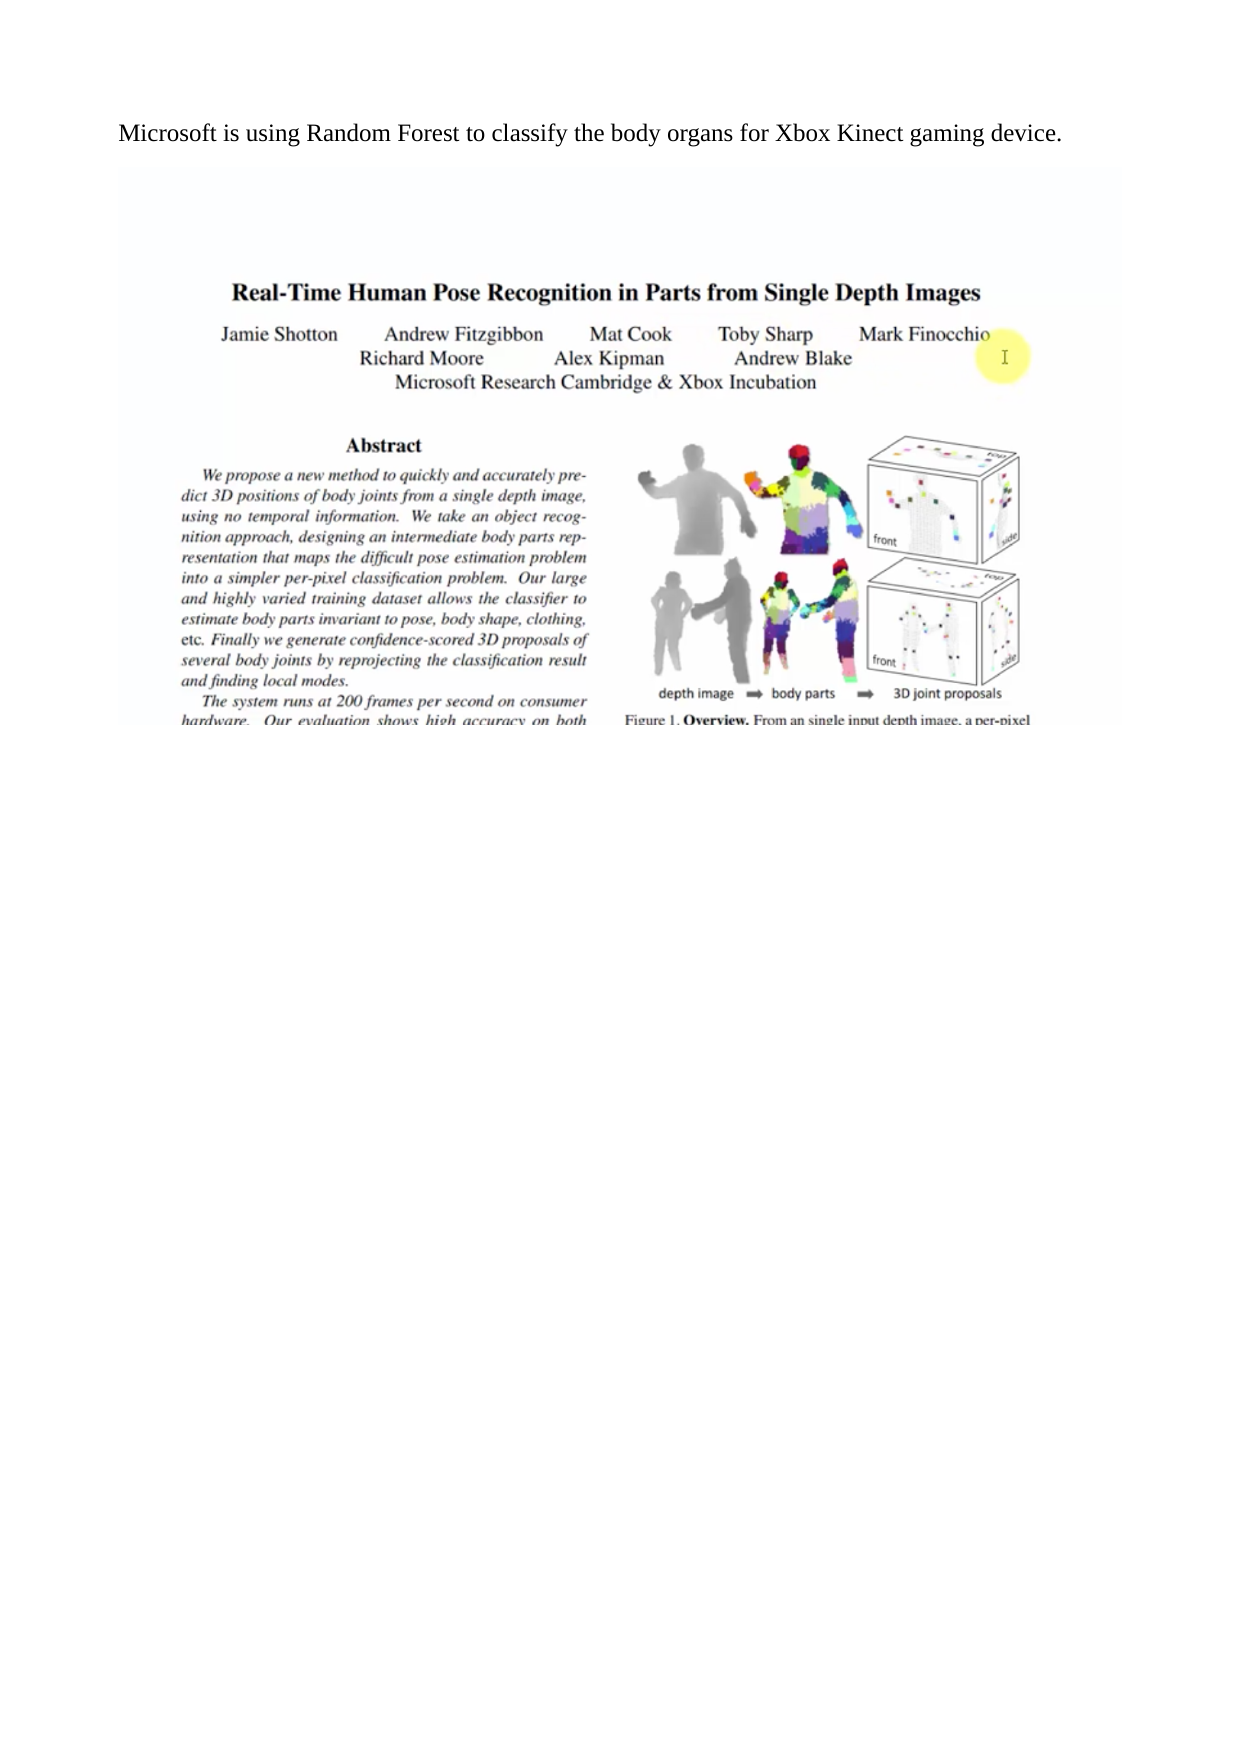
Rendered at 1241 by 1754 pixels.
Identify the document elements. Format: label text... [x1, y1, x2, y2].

picture [118, 167, 1123, 725]
text Microsoft is using Random Forest to classify the body organs for Xbox Kinect gaming device. [118, 118, 1122, 147]
